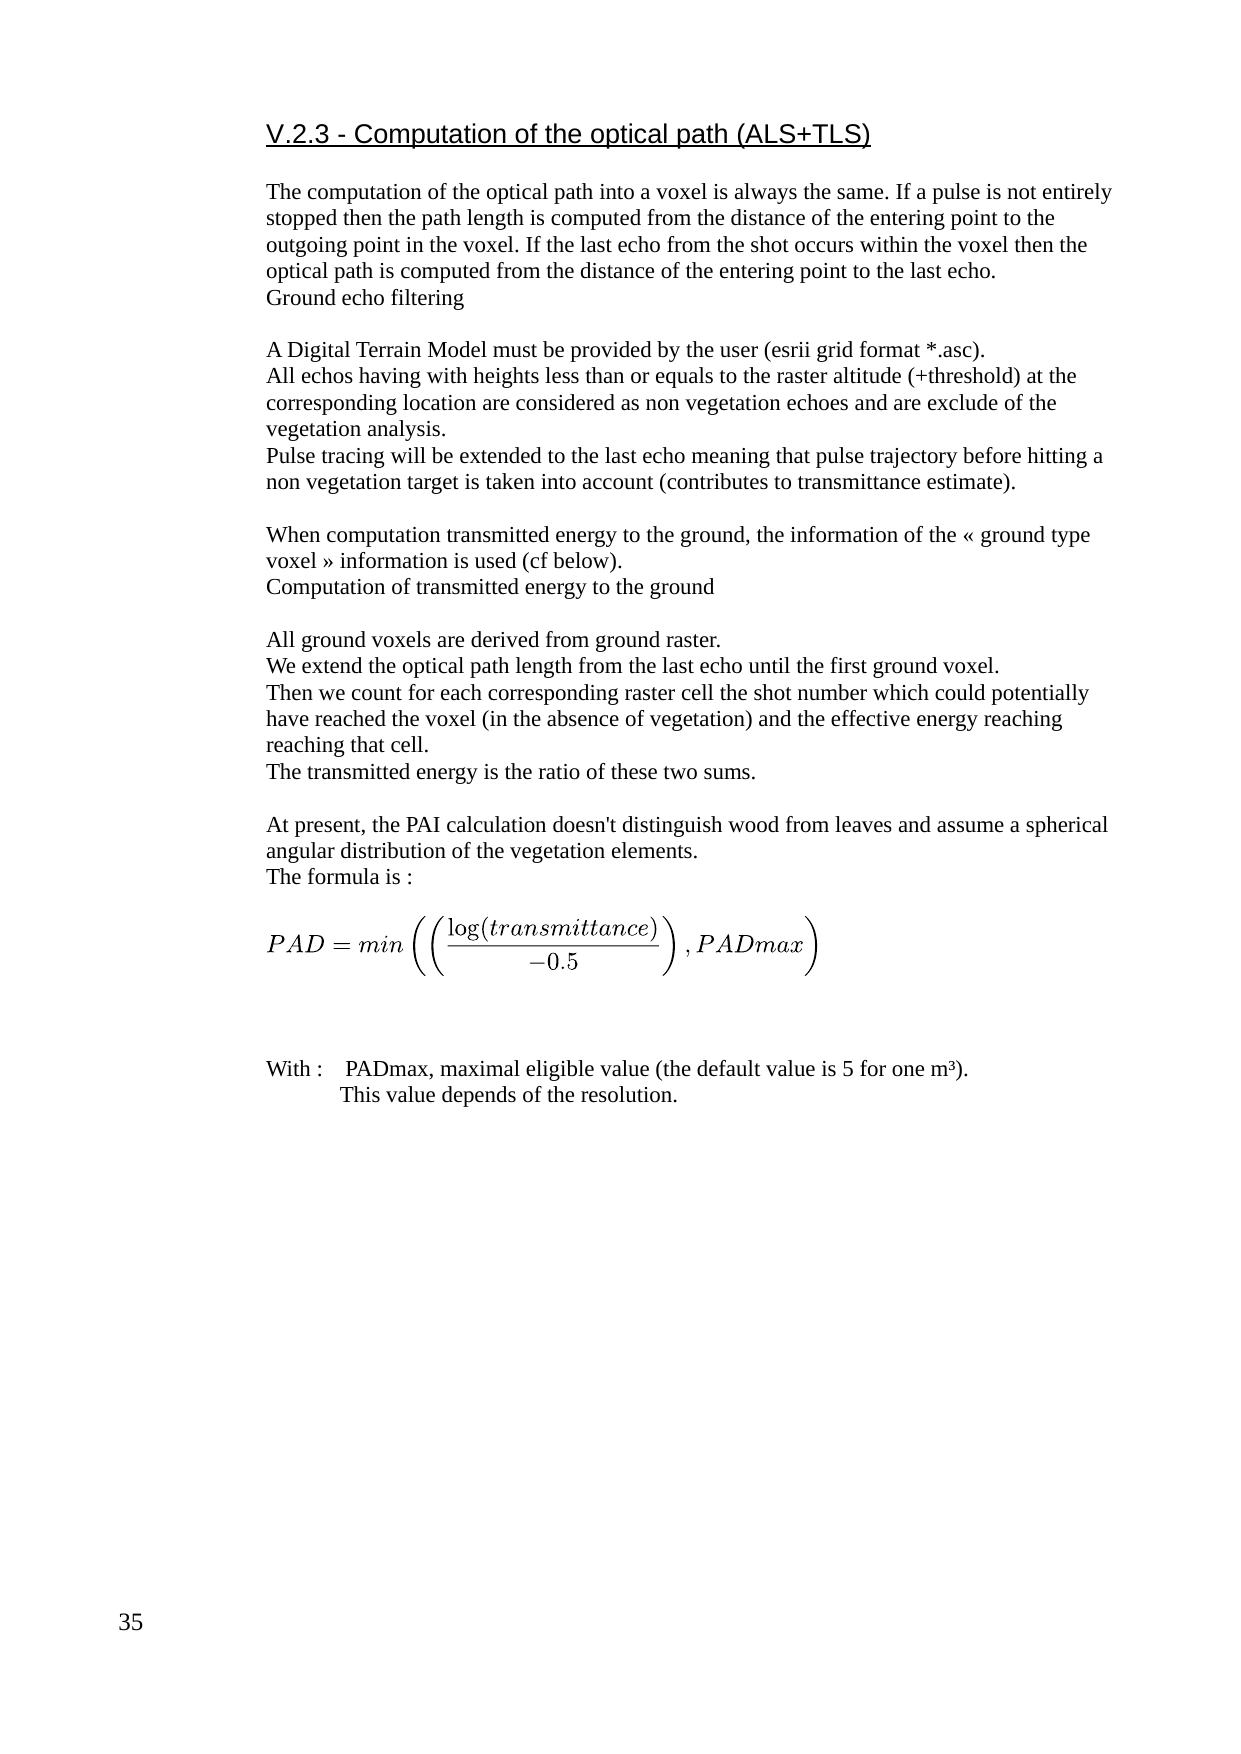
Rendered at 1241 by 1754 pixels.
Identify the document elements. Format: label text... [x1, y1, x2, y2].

subtitle V.2.3 - Computation of the optical path (ALS+TLS) [266, 118, 1122, 149]
text Ground echo filtering [266, 283, 1122, 310]
text A Digital Terrain Model must be provided by the user (esrii grid format *.asc). [266, 336, 1122, 363]
text We extend the optical path length from the last echo until the first ground voxel. [266, 652, 1122, 679]
text Then we count for each corresponding raster cell the shot number which could potentially have reached the voxel (in the absence of vegetation) and the effective energy reaching reaching that cell. [266, 679, 1122, 758]
text All echos having with heights less than or equals to the raster altitude (+threshold) at the corresponding location are considered as non vegetation echoes and are exclude of the vegetation analysis. [266, 363, 1122, 442]
text Computation of transmitted energy to the ground [266, 573, 1122, 600]
text This value depends of the resolution. [266, 1081, 1122, 1108]
text All ground voxels are derived from ground raster. [266, 626, 1122, 652]
text The formula is : [266, 863, 1122, 890]
text At present, the PAI calculation doesn't distinguish wood from leaves and assume a spherical angular distribution of the vegetation elements. [266, 811, 1122, 863]
text The transmitted energy is the ratio of these two sums. [266, 758, 1122, 784]
text When computation transmitted energy to the ground, the information of the « ground type voxel » information is used (cf below). [266, 521, 1122, 573]
text Pulse tracing will be extended to the last echo meaning that pulse trajectory before hitting a non vegetation target is taken into account (contributes to transmittance estimate). [266, 442, 1122, 494]
text With : PADmax, maximal eligible value (the default value is 5 for one m³). [266, 1055, 1122, 1081]
text The computation of the optical path into a voxel is always the same. If a pulse is not entirely stopped then the path length is computed from the distance of the entering point to the outgoing point in the voxel. If the last echo from the shot occurs within the voxel then the optical path is computed from the distance of the entering point to the last echo. [266, 178, 1122, 283]
